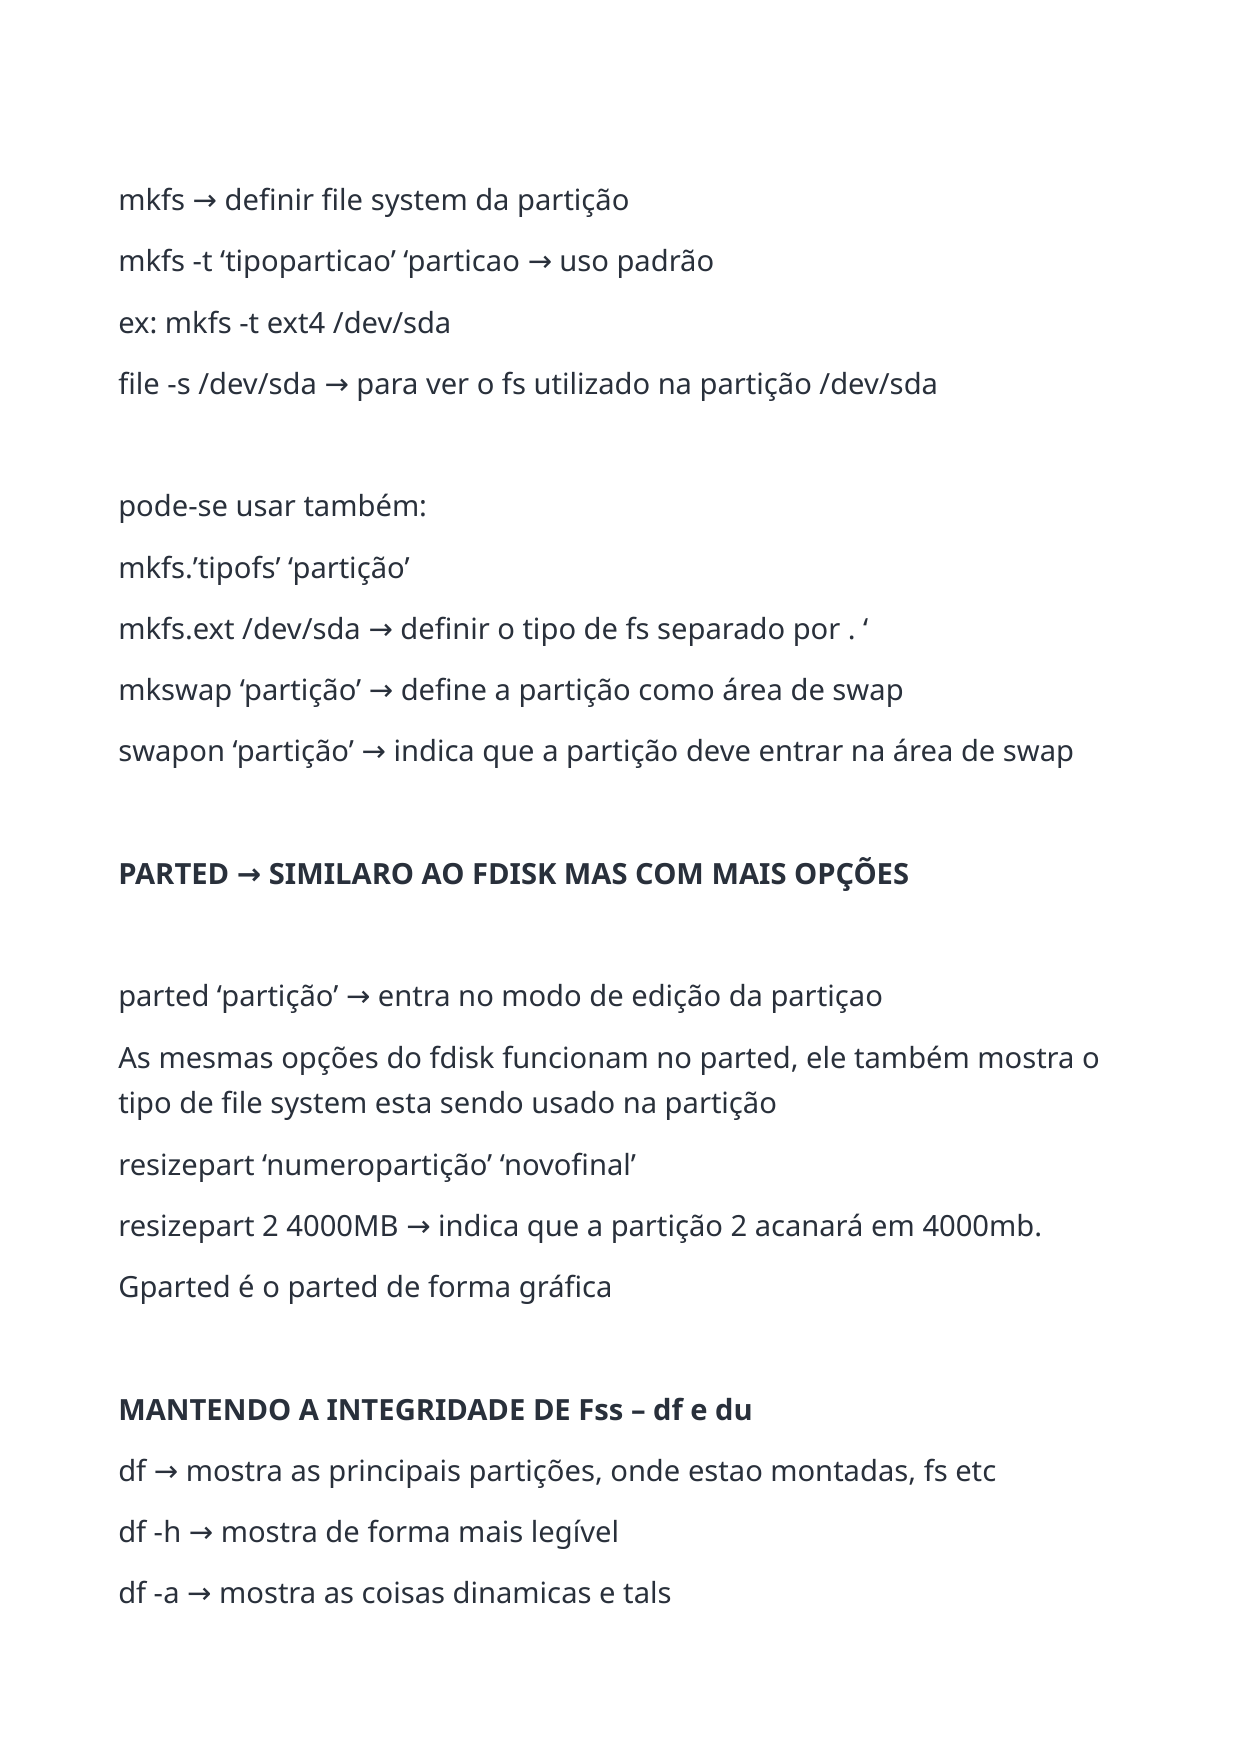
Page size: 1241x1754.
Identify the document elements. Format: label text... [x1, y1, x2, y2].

text ex: mkfs -t ext4 /dev/sda [118, 302, 1122, 342]
text parted ‘partição’ → entra no modo de edição da partiçao [118, 976, 1122, 1015]
text swapon ‘partição’ → indica que a partição deve entrar na área de swap [118, 731, 1122, 770]
text file -s /dev/sda → para ver o fs utilizado na partição /dev/sda [118, 363, 1122, 403]
text df -a → mostra as coisas dinamicas e tals [118, 1572, 1122, 1612]
text mkfs → definir file system da partição [118, 179, 1122, 219]
text mkfs.ext /dev/sda → definir o tipo de fs separado por . ‘ [118, 608, 1122, 648]
text MANTENDO A INTEGRIDADE DE Fss – df e du [118, 1389, 1122, 1428]
text PARTED → SIMILARO AO FDISK MAS COM MAIS OPÇÕES [118, 853, 1122, 893]
text df → mostra as principais partições, onde estao montadas, fs etc [118, 1450, 1122, 1490]
text Gparted é o parted de forma gráfica [118, 1266, 1122, 1306]
text As mesmas opções do fdisk funcionam no parted, ele também mostra o tipo de file system esta sendo usado na partição [118, 1037, 1122, 1122]
text resizepart ‘numeropartição’ ‘novofinal’ [118, 1144, 1122, 1183]
text mkswap ‘partição’ → define a partição como área de swap [118, 669, 1122, 709]
text mkfs.’tipofs’ ‘partição’ [118, 547, 1122, 587]
text resizepart 2 4000MB → indica que a partição 2 acanará em 4000mb. [118, 1205, 1122, 1245]
text df -h → mostra de forma mais legível [118, 1511, 1122, 1551]
text mkfs -t ‘tipoparticao’ ‘particao → uso padrão [118, 241, 1122, 280]
text pode-se usar também: [118, 486, 1122, 525]
